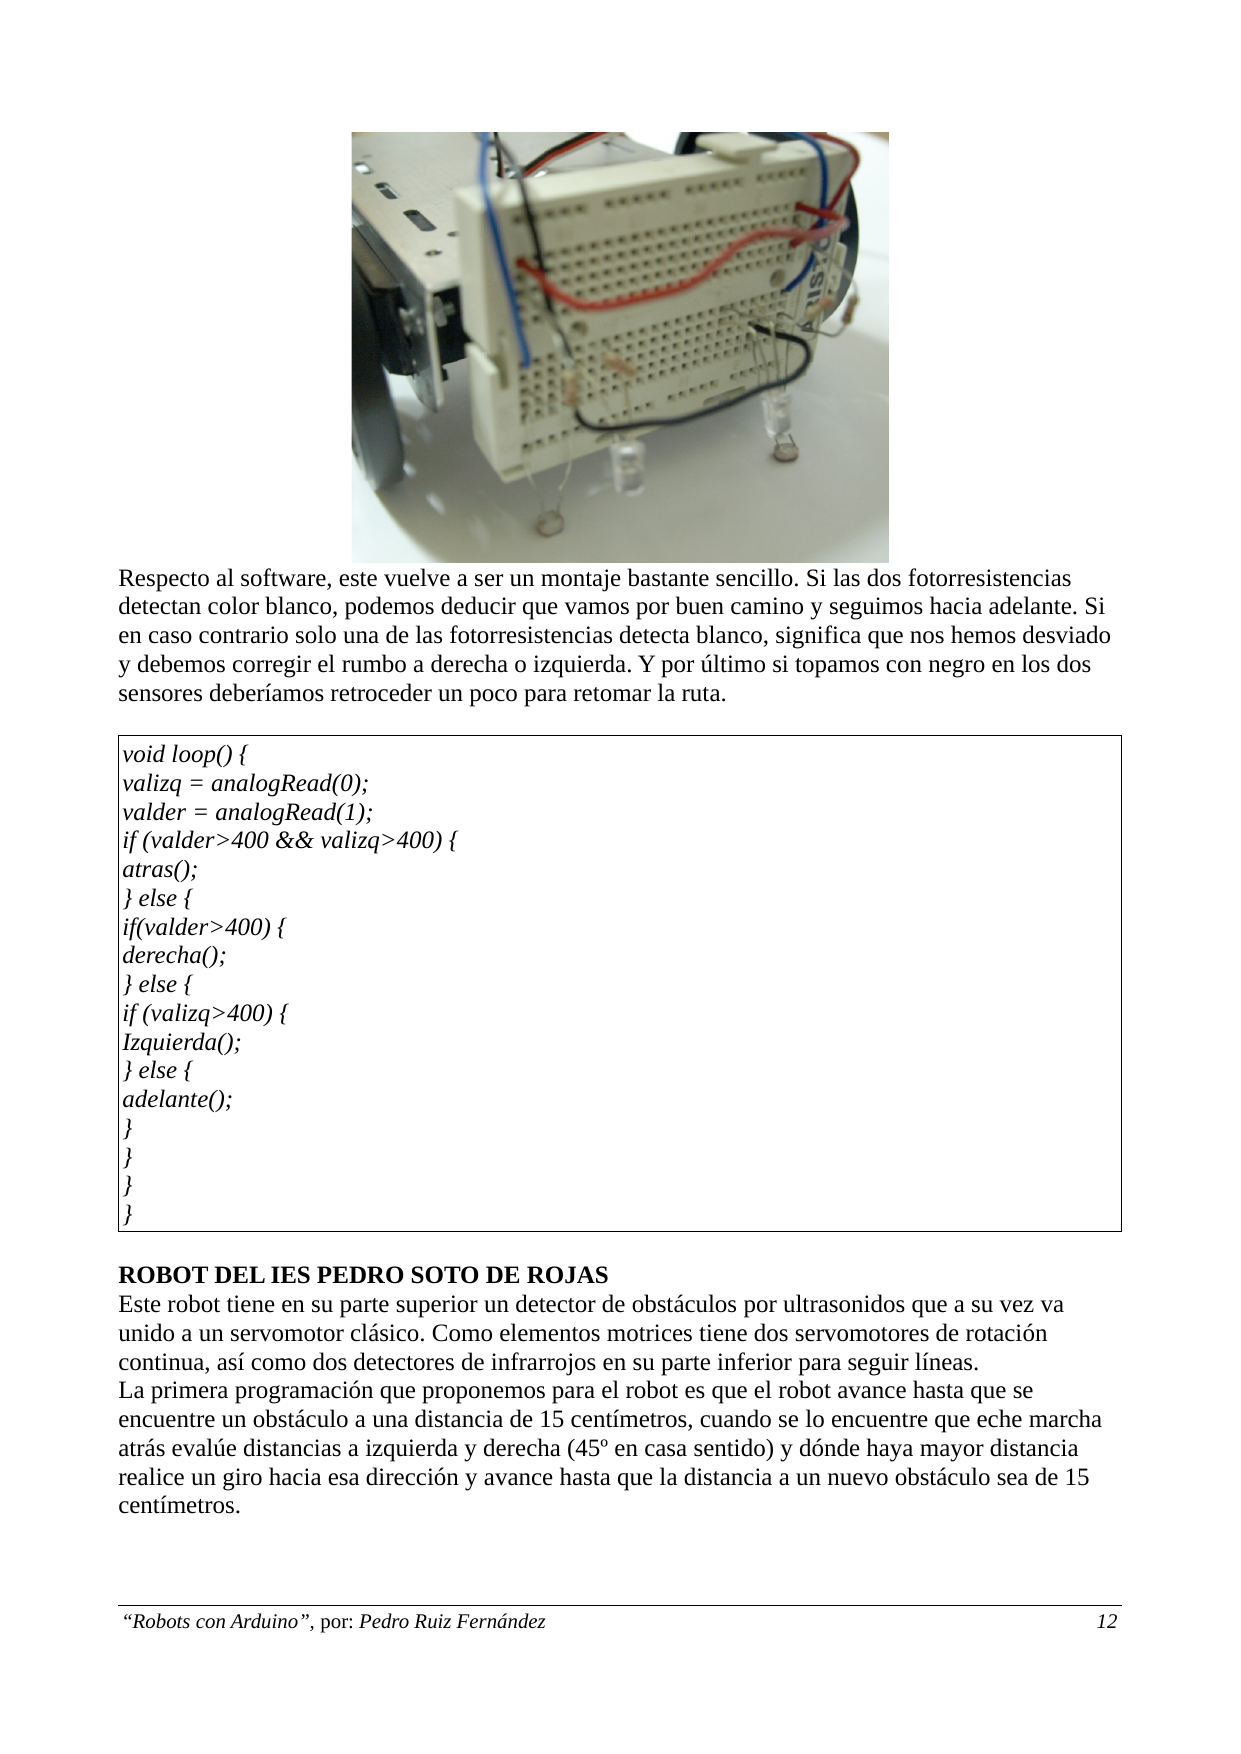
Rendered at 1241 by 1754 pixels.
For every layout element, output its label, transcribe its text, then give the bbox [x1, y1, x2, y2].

text adelante(); [119, 1080, 1121, 1109]
text La primera programación que proponemos para el robot es que el robot avance hasta que se encuentre un obstáculo a una distancia de 15 centímetros, cuando se lo encuentre que eche marcha atrás evalúe distancias a izquierda y derecha (45º en casa sentido) y dónde haya mayor distancia realice un giro hacia esa dirección y avance hasta que la distancia a un nuevo obstáculo sea de 15 centímetros. [118, 1376, 1122, 1519]
text void loop() { [119, 736, 1121, 764]
text } [119, 1138, 1121, 1166]
text ROBOT DEL IES PEDRO SOTO DE ROJAS [118, 1261, 1122, 1289]
text } [119, 1166, 1121, 1195]
text if (valizq>400) { [119, 994, 1121, 1023]
text valizq = analogRead(0); [119, 764, 1121, 793]
text if (valder>400 && valizq>400) { [119, 821, 1121, 850]
text if(valder>400) { [119, 908, 1121, 936]
text } else { [119, 965, 1121, 994]
text valder = analogRead(1); [119, 793, 1121, 821]
text atras(); [119, 850, 1121, 879]
text Izquierda(); [119, 1023, 1121, 1051]
text Respecto al software, este vuelve a ser un montaje bastante sencillo. Si las dos fotorresistencias detectan color blanco, podemos deducir que vamos por buen camino y seguimos hacia adelante. Si en caso contrario solo una de las fotorresistencias detecta blanco, significa que nos hemos desviado y debemos corregir el rumbo a derecha o izquierda. Y por último si topamos con negro en los dos sensores deberíamos retroceder un poco para retomar la ruta. [118, 118, 1122, 706]
picture [351, 132, 889, 563]
text } [119, 1195, 1121, 1231]
text } else { [119, 879, 1121, 908]
text } [119, 1109, 1121, 1138]
text derecha(); [119, 936, 1121, 965]
text Este robot tiene en su parte superior un detector de obstáculos por ultrasonidos que a su vez va unido a un servomotor clásico. Como elementos motrices tiene dos servomotores de rotación continua, así como dos detectores de infrarrojos en su parte inferior para seguir líneas. [118, 1289, 1122, 1376]
text } else { [119, 1051, 1121, 1080]
